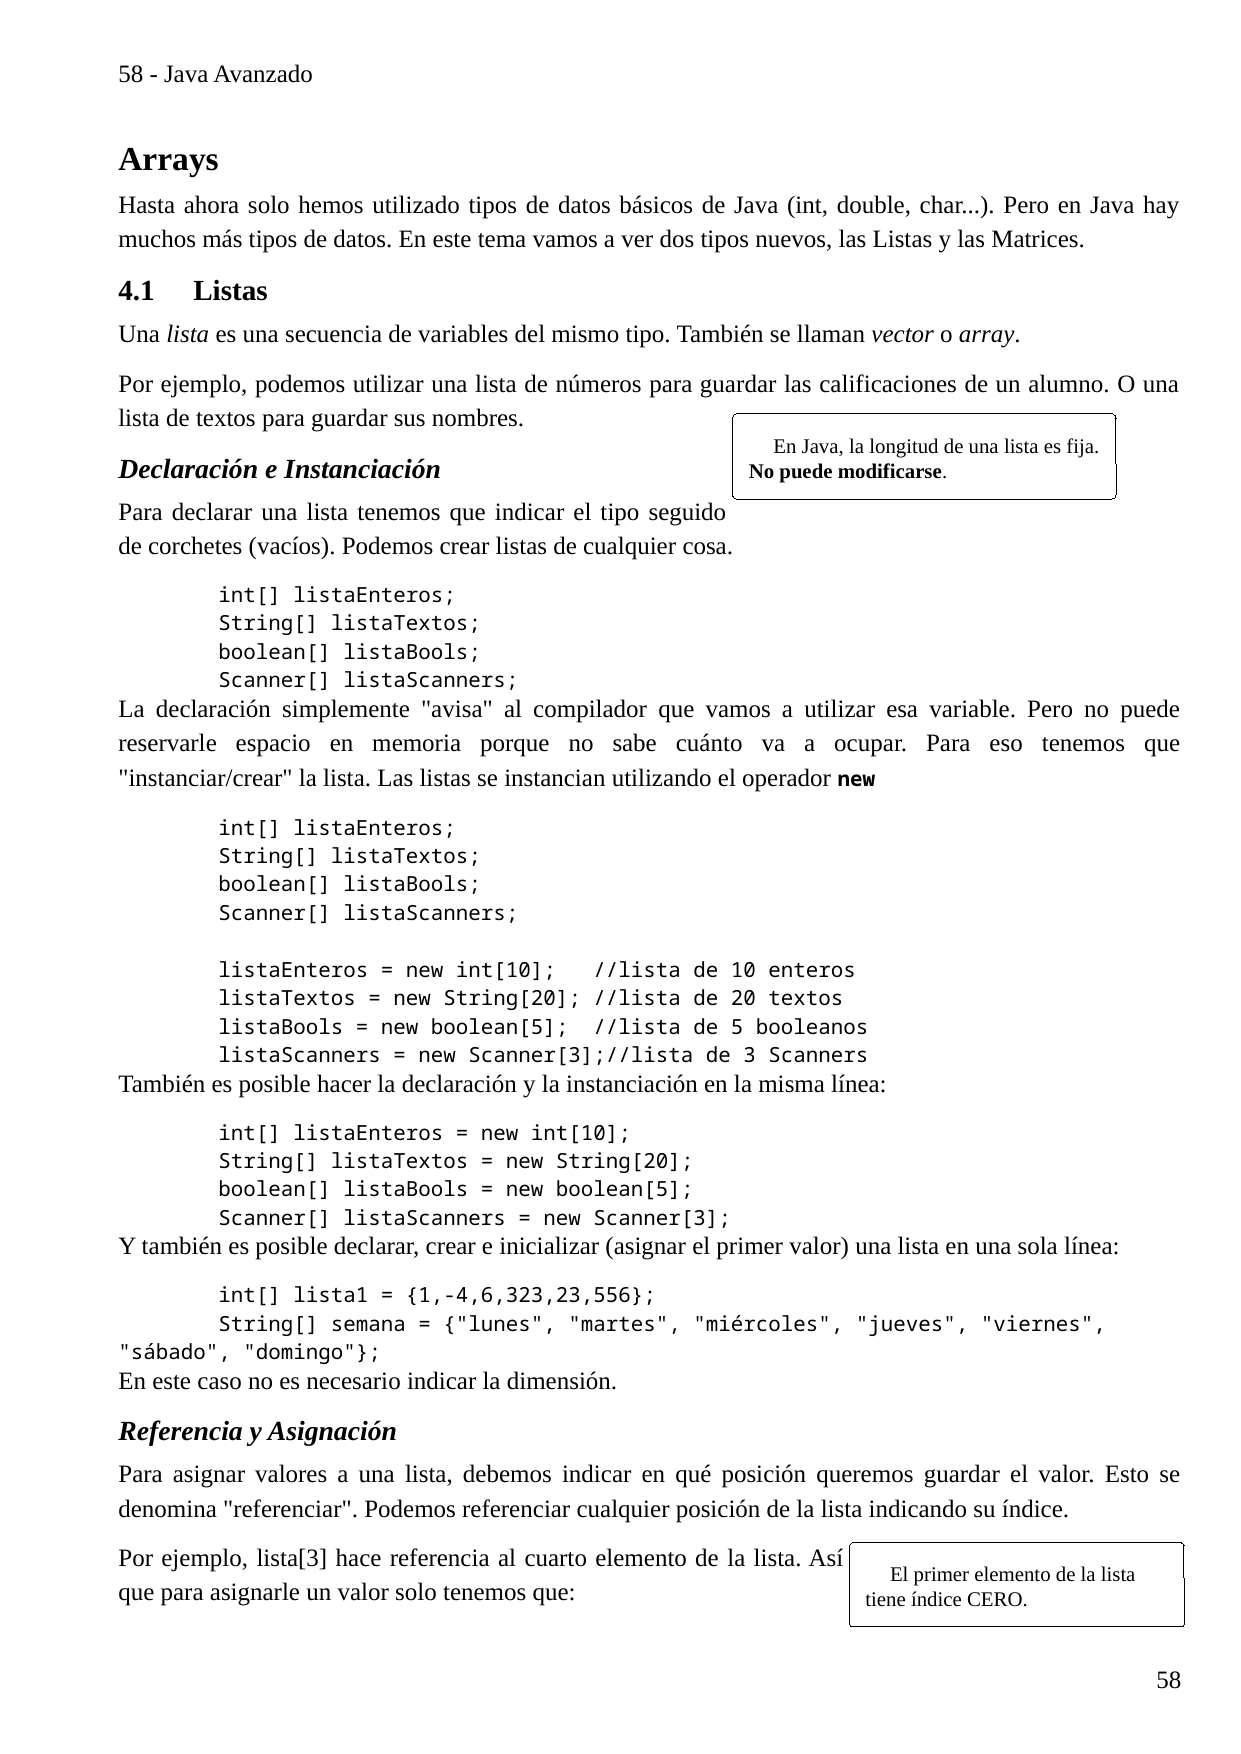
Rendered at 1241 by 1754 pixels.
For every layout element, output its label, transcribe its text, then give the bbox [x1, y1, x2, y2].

text Por ejemplo, lista[3] hace referencia al cuarto elemento de la lista. Así que para asignarle un valor solo tenemos que: [118, 1543, 1181, 1606]
text En este caso no es necesario indicar la dimensión. [118, 1366, 1181, 1394]
text Para asignar valores a una lista, debemos indicar en qué posición queremos guardar el valor. Esto se denomina "referenciar". Podemos referenciar cualquier posición de la lista indicando su índice. [118, 1459, 1181, 1522]
text Por ejemplo, podemos utilizar una lista de números para guardar las calificaciones de un alumno. O una lista de textos para guardar sus nombres. [118, 369, 1181, 432]
text int[] listaEnteros = new int[10]; [118, 1118, 1181, 1146]
text String[] semana = {"lunes", "martes", "miércoles", "jueves", "viernes", "sábado", "domingo"}; [118, 1309, 1181, 1366]
text boolean[] listaBools; [118, 869, 1181, 898]
subtitle Declaración e Instanciación [118, 452, 732, 484]
text También es posible hacer la declaración y la instanciación en la misma línea: [118, 1069, 1181, 1097]
text Una lista es una secuencia de variables del mismo tipo. También se llaman vector o array. [118, 319, 1181, 348]
text Scanner[] listaScanners = new Scanner[3]; [118, 1203, 1181, 1231]
text Scanner[] listaScanners; [118, 665, 1181, 694]
text La declaración simplemente "avisa" al compilador que vamos a utilizar esa variable. Pero no puede reservarle espacio en memoria porque no sabe cuánto va a ocupar. Para eso tenemos que "instanciar/crear" la lista. Las listas se instancian utilizando el operador new [118, 694, 1181, 792]
subtitle Referencia y Asignación [118, 1415, 1181, 1447]
text String[] listaTextos; [118, 608, 1181, 637]
text int[] listaEnteros; [118, 580, 1181, 608]
text int[] listaEnteros; [118, 813, 1181, 841]
subtitle Declaración e Instanciación [733, 452, 1181, 484]
text listaEnteros = new int[10]; //lista de 10 enteros [118, 955, 1181, 983]
text Para declarar una lista tenemos que indicar el tipo seguido de corchetes (vacíos). Podemos crear listas de cualquier cosa. [118, 497, 1181, 560]
text listaBools = new boolean[5]; //lista de 5 booleanos [118, 1012, 1181, 1040]
text Scanner[] listaScanners; [118, 898, 1181, 926]
text int[] lista1 = {1,-4,6,323,23,556}; [118, 1281, 1181, 1309]
text listaTextos = new String[20]; //lista de 20 textos [118, 983, 1181, 1012]
text Y también es posible declarar, crear e inicializar (asignar el primer valor) una lista en una sola línea: [118, 1231, 1181, 1260]
text String[] listaTextos; [118, 841, 1181, 869]
text boolean[] listaBools = new boolean[5]; [118, 1174, 1181, 1203]
subtitle Listas [118, 273, 1181, 307]
text String[] listaTextos = new String[20]; [118, 1146, 1181, 1174]
subtitle Arrays [118, 139, 1181, 177]
text boolean[] listaBools; [118, 637, 1181, 665]
text listaScanners = new Scanner[3];//lista de 3 Scanners [118, 1040, 1181, 1069]
text Hasta ahora solo hemos utilizado tipos de datos básicos de Java (int, double, char...). Pero en Java hay muchos más tipos de datos. En este tema vamos a ver dos tipos nuevos, las Listas y las Matrices. [118, 190, 1181, 253]
